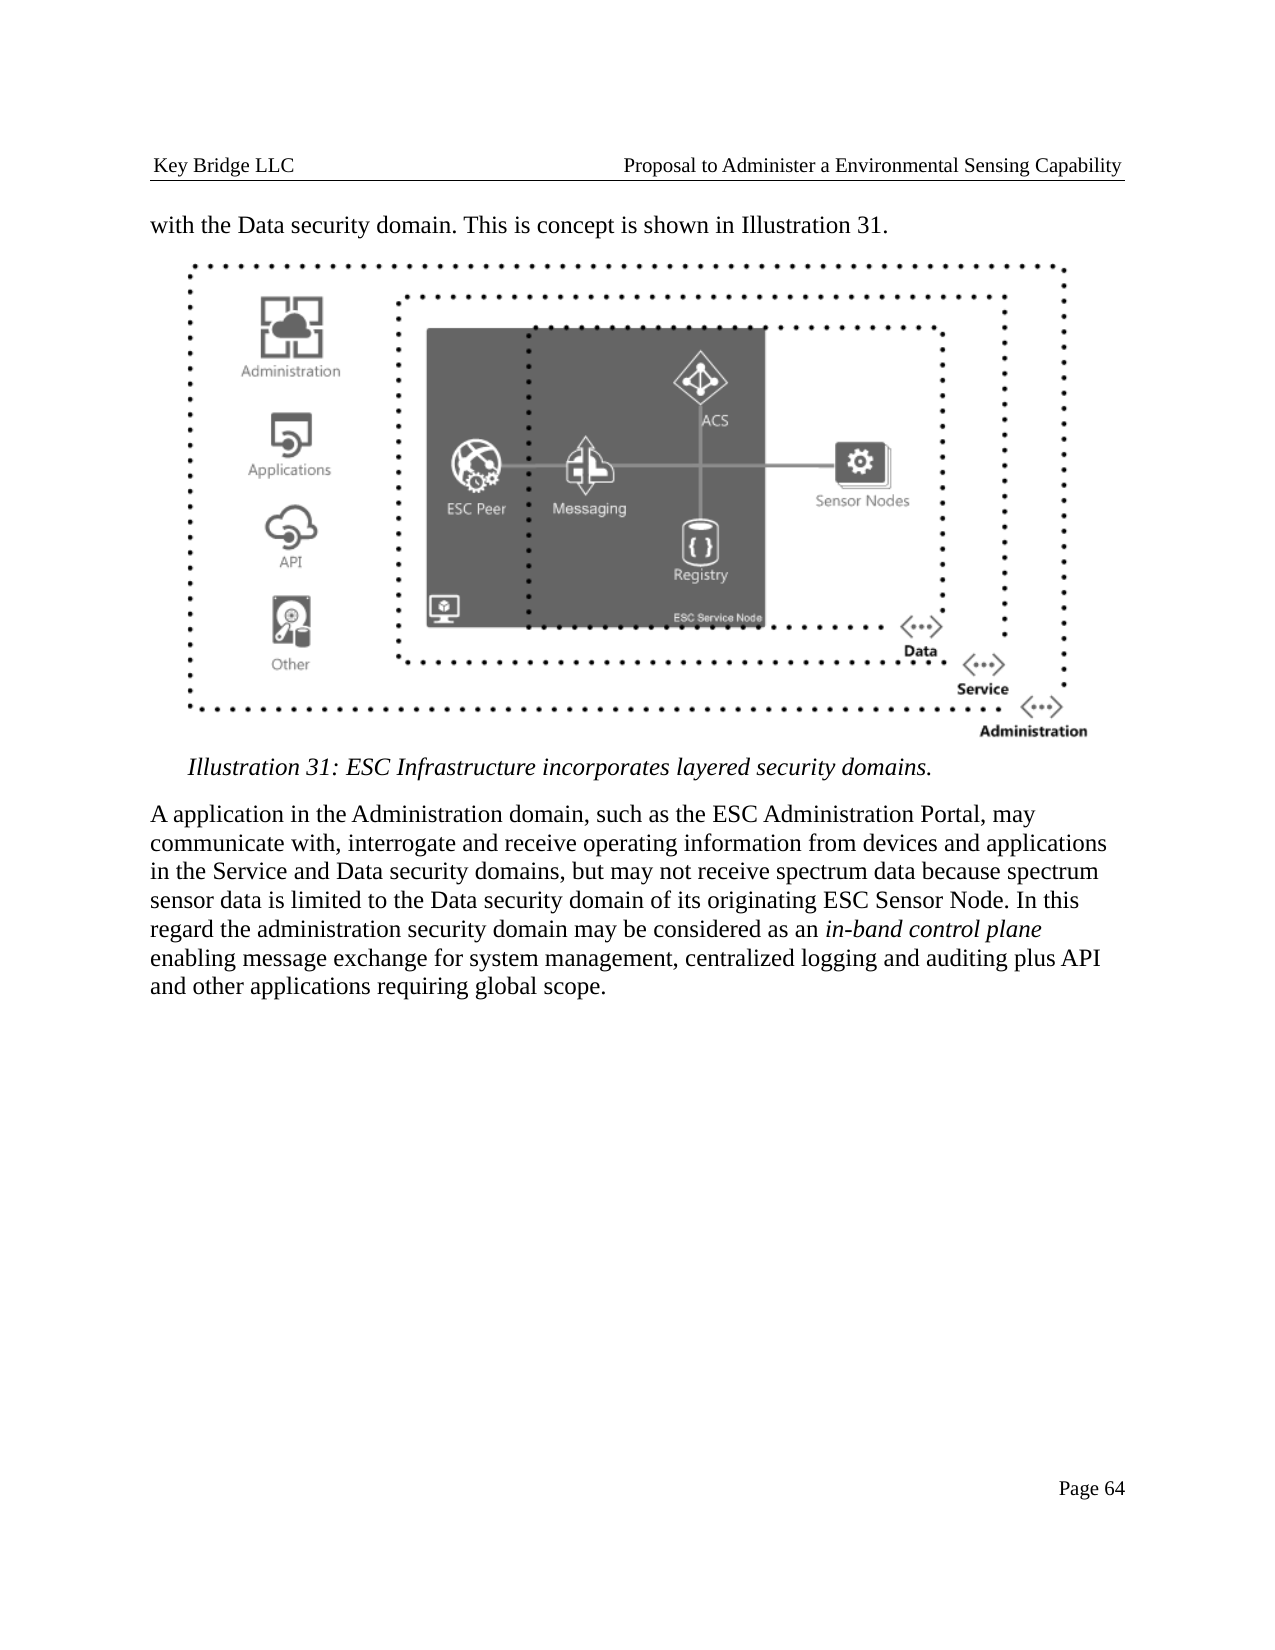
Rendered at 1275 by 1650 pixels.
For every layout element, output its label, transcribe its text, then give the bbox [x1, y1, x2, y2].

text with the Data security domain. This is concept is shown in Illustration 31. [150, 210, 1125, 238]
picture [187, 263, 1088, 741]
text A application in the Administration domain, such as the ESC Administration Portal, may communicate with, interrogate and receive operating information from devices and applications in the Service and Data security domains, but may not receive spectrum data because spectrum sensor data is limited to the Data security domain of its originating ESC Sensor Node. In this regard the administration security domain may be considered as an in-band control plane enabling message exchange for system management, centralized logging and auditing plus API and other applications requiring global scope. [150, 251, 1125, 1000]
text Illustration 31: ESC Infrastructure incorporates layered security domains. [187, 741, 1087, 781]
